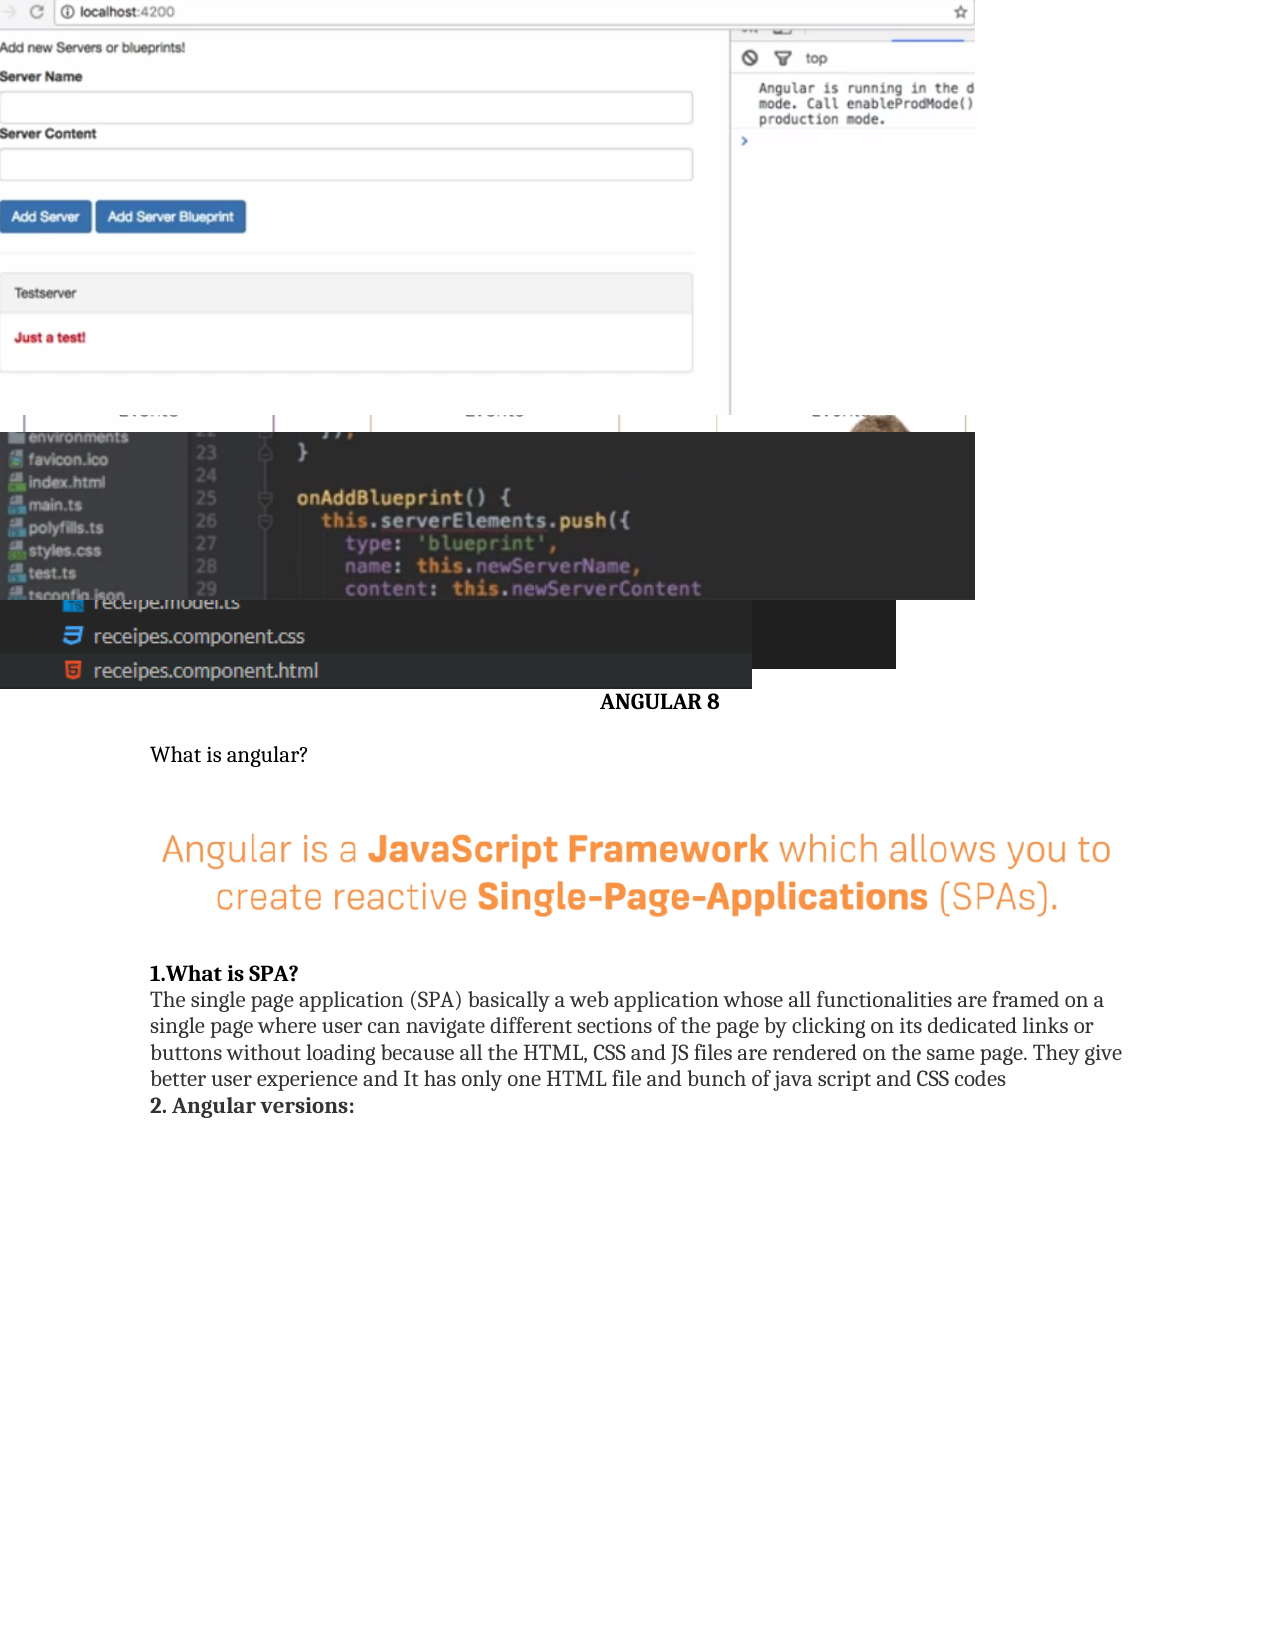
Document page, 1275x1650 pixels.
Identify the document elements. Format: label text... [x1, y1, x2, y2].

text The single page application (SPA) basically a web application whose all functionalities are framed on a single page where user can navigate different sections of the page by clicking on its dedicated links or buttons without loading because all the HTML, CSS and JS files are rendered on the same page. They give better user experience and It has only one HTML file and bunch of java script and CSS codes [150, 987, 1125, 1092]
subtitle What is angular? [150, 742, 1125, 768]
subtitle ANGULAR 8 [525, 150, 1125, 715]
picture [0, 0, 975, 689]
subtitle 1.What is SPA? [150, 961, 1125, 987]
text 2. Angular versions: [150, 1092, 1125, 1119]
picture [150, 794, 1125, 961]
